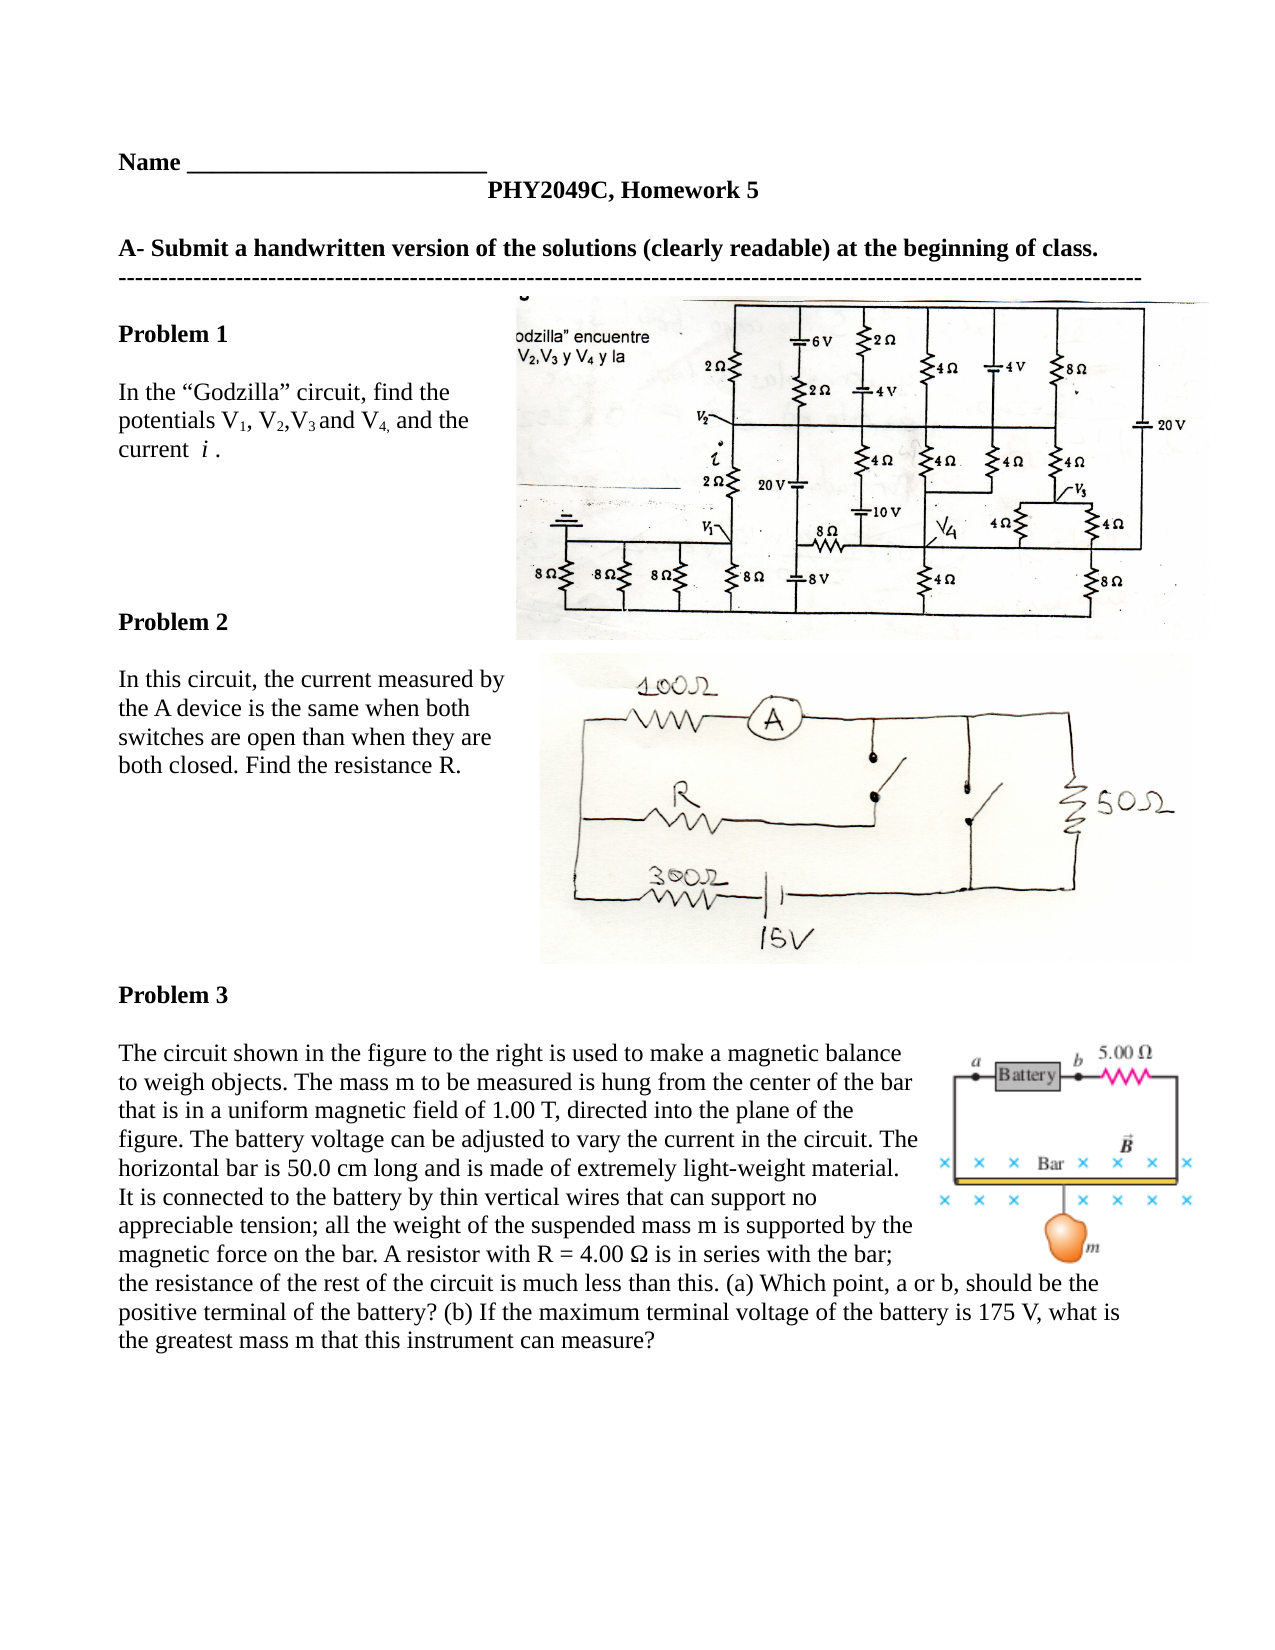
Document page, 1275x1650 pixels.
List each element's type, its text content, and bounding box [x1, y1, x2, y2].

picture [920, 1034, 1196, 1267]
text Name ________________________ [118, 147, 1157, 176]
text PHY2049C, Homework 5 [118, 176, 1157, 204]
text Problem 3 [118, 981, 1157, 1009]
text Problem 2 [118, 607, 1157, 636]
text Problem 1 [118, 319, 1157, 348]
text In this circuit, the current measured by the A device is the same when both switches are open than when they are both closed. Find the resistance R. [118, 664, 539, 779]
text In the “Godzilla” circuit, find the potentials V1, V2,V3 and V4, and the current . [118, 377, 1157, 463]
picture [539, 653, 1192, 964]
picture [516, 616, 1210, 640]
text A- Submit a handwritten version of the solutions (clearly readable) at the beginning of class. [118, 233, 1157, 262]
text The circuit shown in the figure to the right is used to make a magnetic balance to weigh objects. The mass m to be measured is hung from the center of the bar that is in a uniform magnetic field of 1.00 T, directed into the plane of the figure. The battery voltage can be adjusted to vary the current in the circuit. The horizontal bar is 50.0 cm long and is made of extremely light-weight material. It is connected to the battery by thin vertical wires that can support no appreciable tension; all the weight of the suspended mass m is supported by the magnetic force on the bar. A resistor with R = 4.00 Ω is in series with the bar; the resistance of the rest of the circuit is much less than this. (a) Which point, a or b, should be the positive terminal of the battery? (b) If the maximum terminal voltage of the battery is 175 V, what is the greatest mass m that this instrument can measure? [118, 1038, 1157, 1354]
text --------------------------------------------------------------------------------------------------------------------------- [118, 262, 1157, 291]
